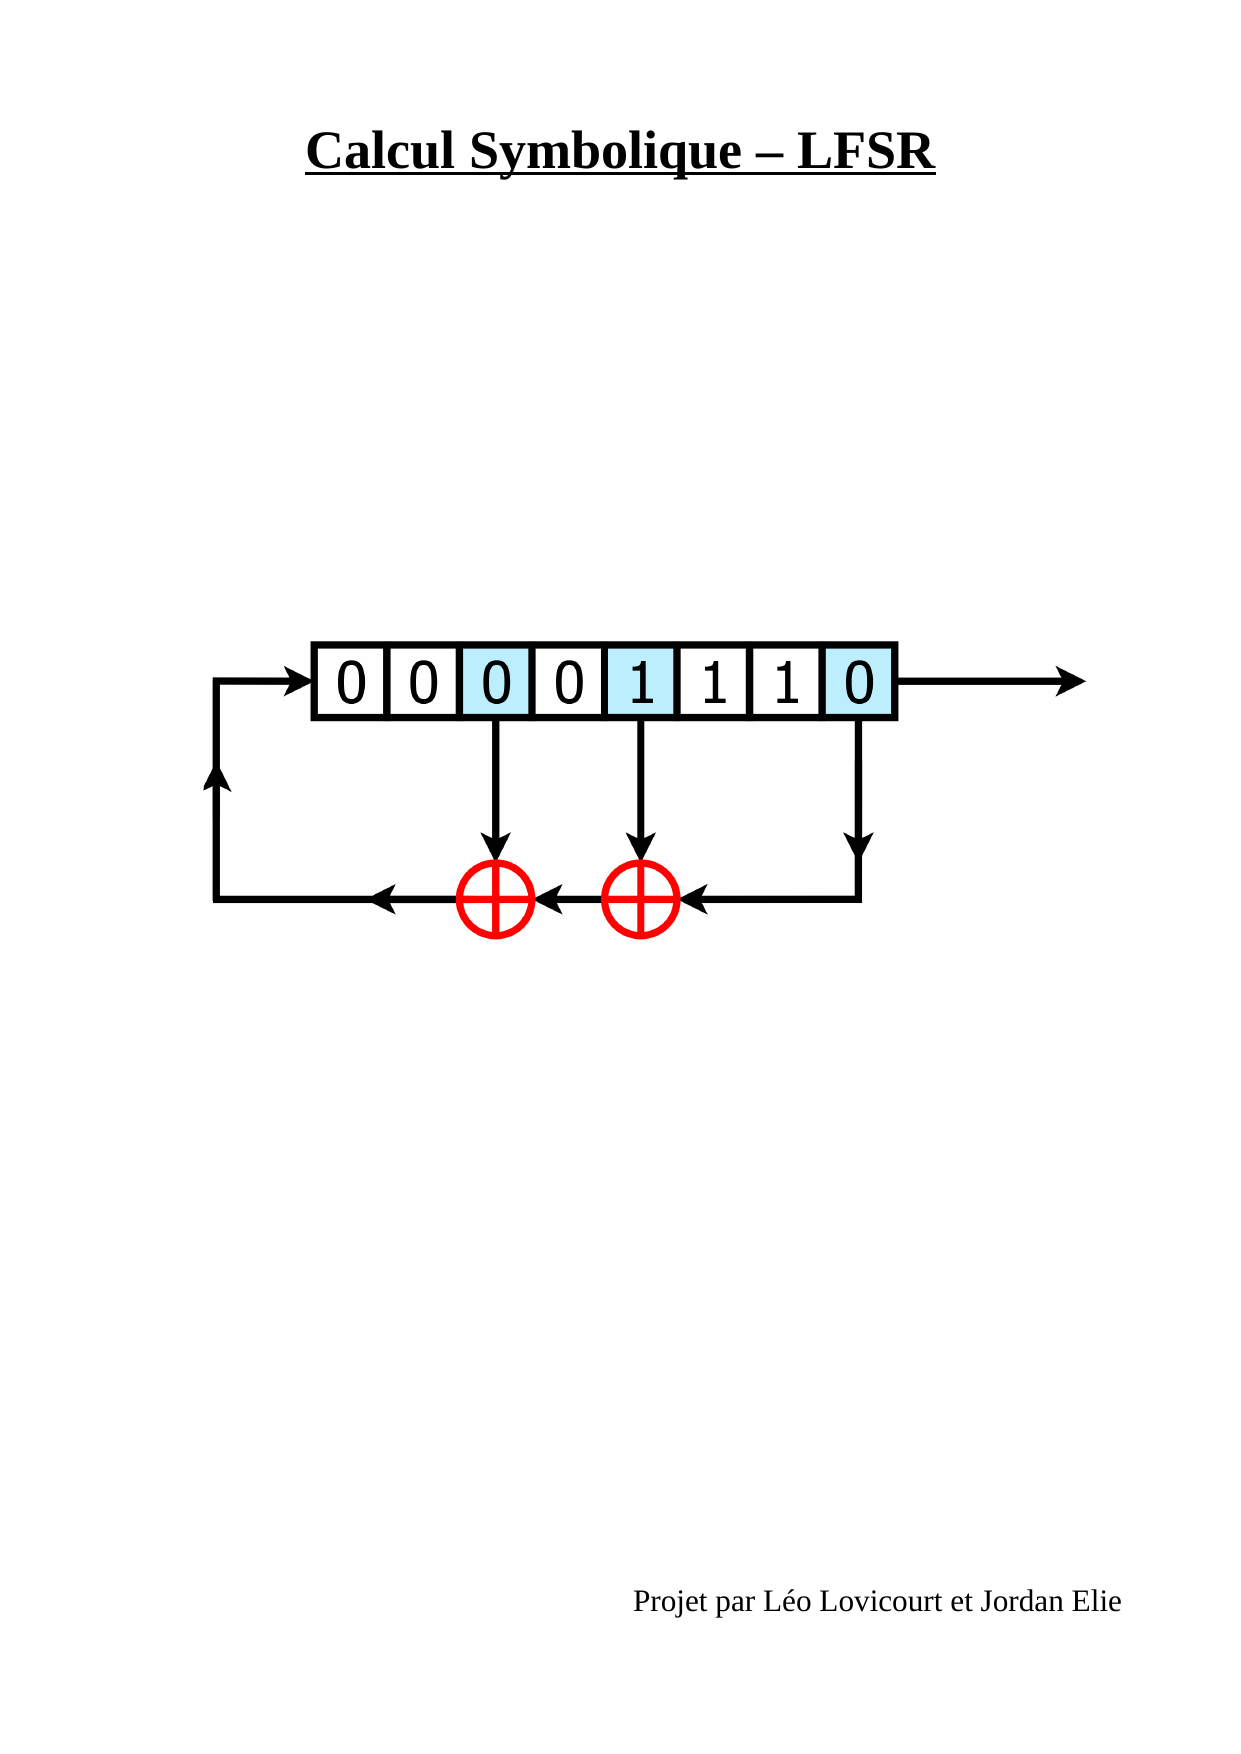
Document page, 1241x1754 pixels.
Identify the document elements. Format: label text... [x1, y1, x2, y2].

text Projet par Léo Lovicourt et Jordan Elie [118, 1582, 1122, 1618]
picture [203, 589, 1092, 966]
text Calcul Symbolique – LFSR [118, 118, 1122, 180]
